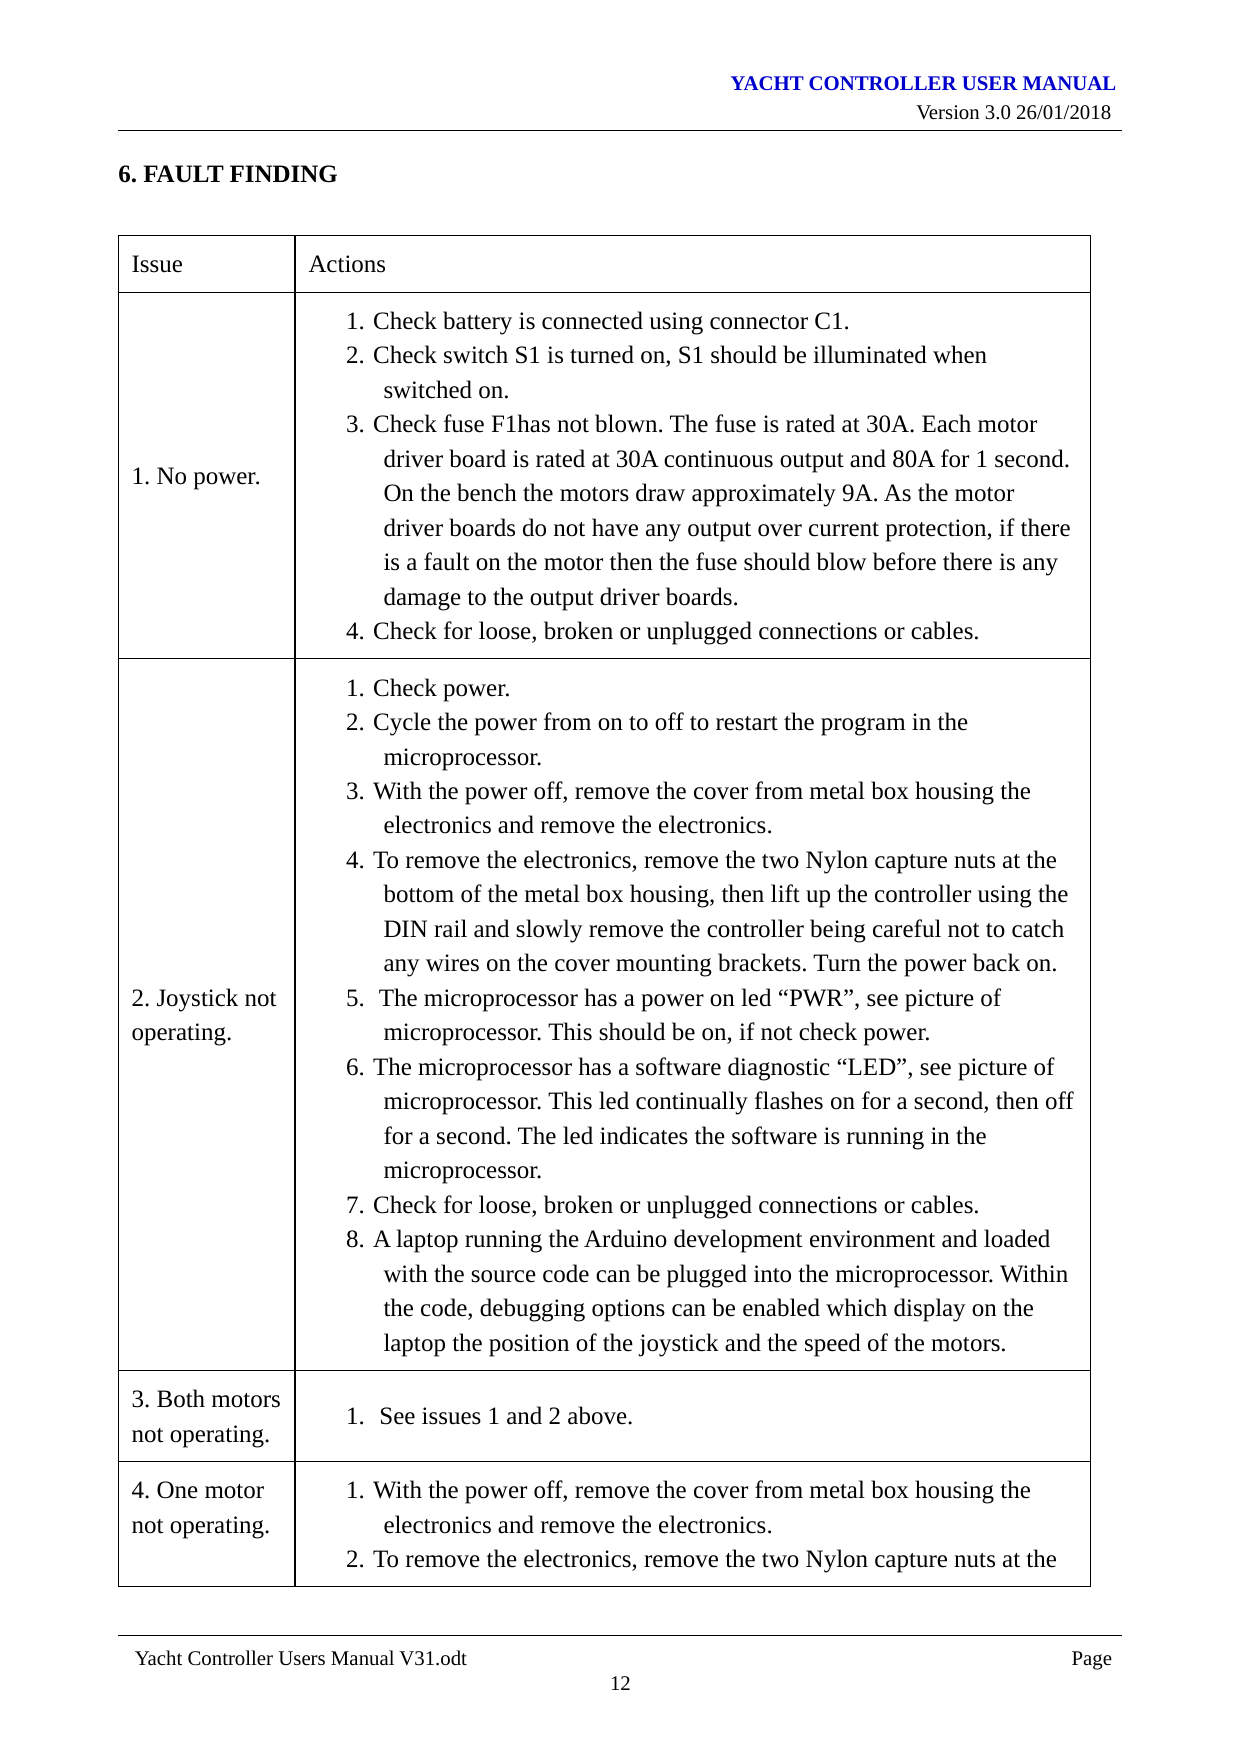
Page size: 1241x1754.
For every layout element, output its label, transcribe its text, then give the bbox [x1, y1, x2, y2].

table_cell 1. No power. [119, 293, 294, 658]
table_header Actions [296, 236, 1090, 292]
table_cell Check power. Cycle the power from on to off to restart the program in the microprocessor. With the power off, remove the cover from metal box housing the electronics and remove the electronics. To remove the electronics, remove the two Nylon capture nuts at the bottom of the metal box housing, then lift up the controller using the DIN rail and slowly remove the controller being careful not to catch any wires on the cover mounting brackets. Turn the power back on. The microprocessor has a power on led “PWR”, see picture of microprocessor. This should be on, if not check power. The microprocessor has a software diagnostic “LED”, see picture of microprocessor. This led continually flashes on for a second, then off for a second. The led indicates the software is running in the microprocessor. Check for loose, broken or unplugged connections or cables. A laptop running the Arduino development environment and loaded with the source code can be plugged into the microprocessor. Within the code, debugging options can be enabled which display on the laptop the position of the joystick and the speed of the motors. [296, 659, 1090, 1370]
table_cell 2. Joystick not operating. [119, 659, 294, 1370]
table_cell See issues 1 and 2 above. [296, 1371, 1090, 1461]
table_header Issue [119, 236, 294, 292]
table_cell Check battery is connected using connector C1. Check switch S1 is turned on, S1 should be illuminated when switched on. Check fuse F1has not blown. The fuse is rated at 30A. Each motor driver board is rated at 30A continuous output and 80A for 1 second. On the bench the motors draw approximately 9A. As the motor driver boards do not have any output over current protection, if there is a fault on the motor then the fuse should blow before there is any damage to the output driver boards. Check for loose, broken or unplugged connections or cables. [296, 293, 1090, 658]
text 6. FAULT FINDING [118, 159, 1122, 188]
table_cell 4. One motor not operating. [119, 1462, 294, 1586]
table_cell 3. Both motors not operating. [119, 1371, 294, 1461]
table_cell With the power off, remove the cover from metal box housing the electronics and remove the electronics. To remove the electronics, remove the two Nylon capture nuts at the [296, 1462, 1090, 1586]
